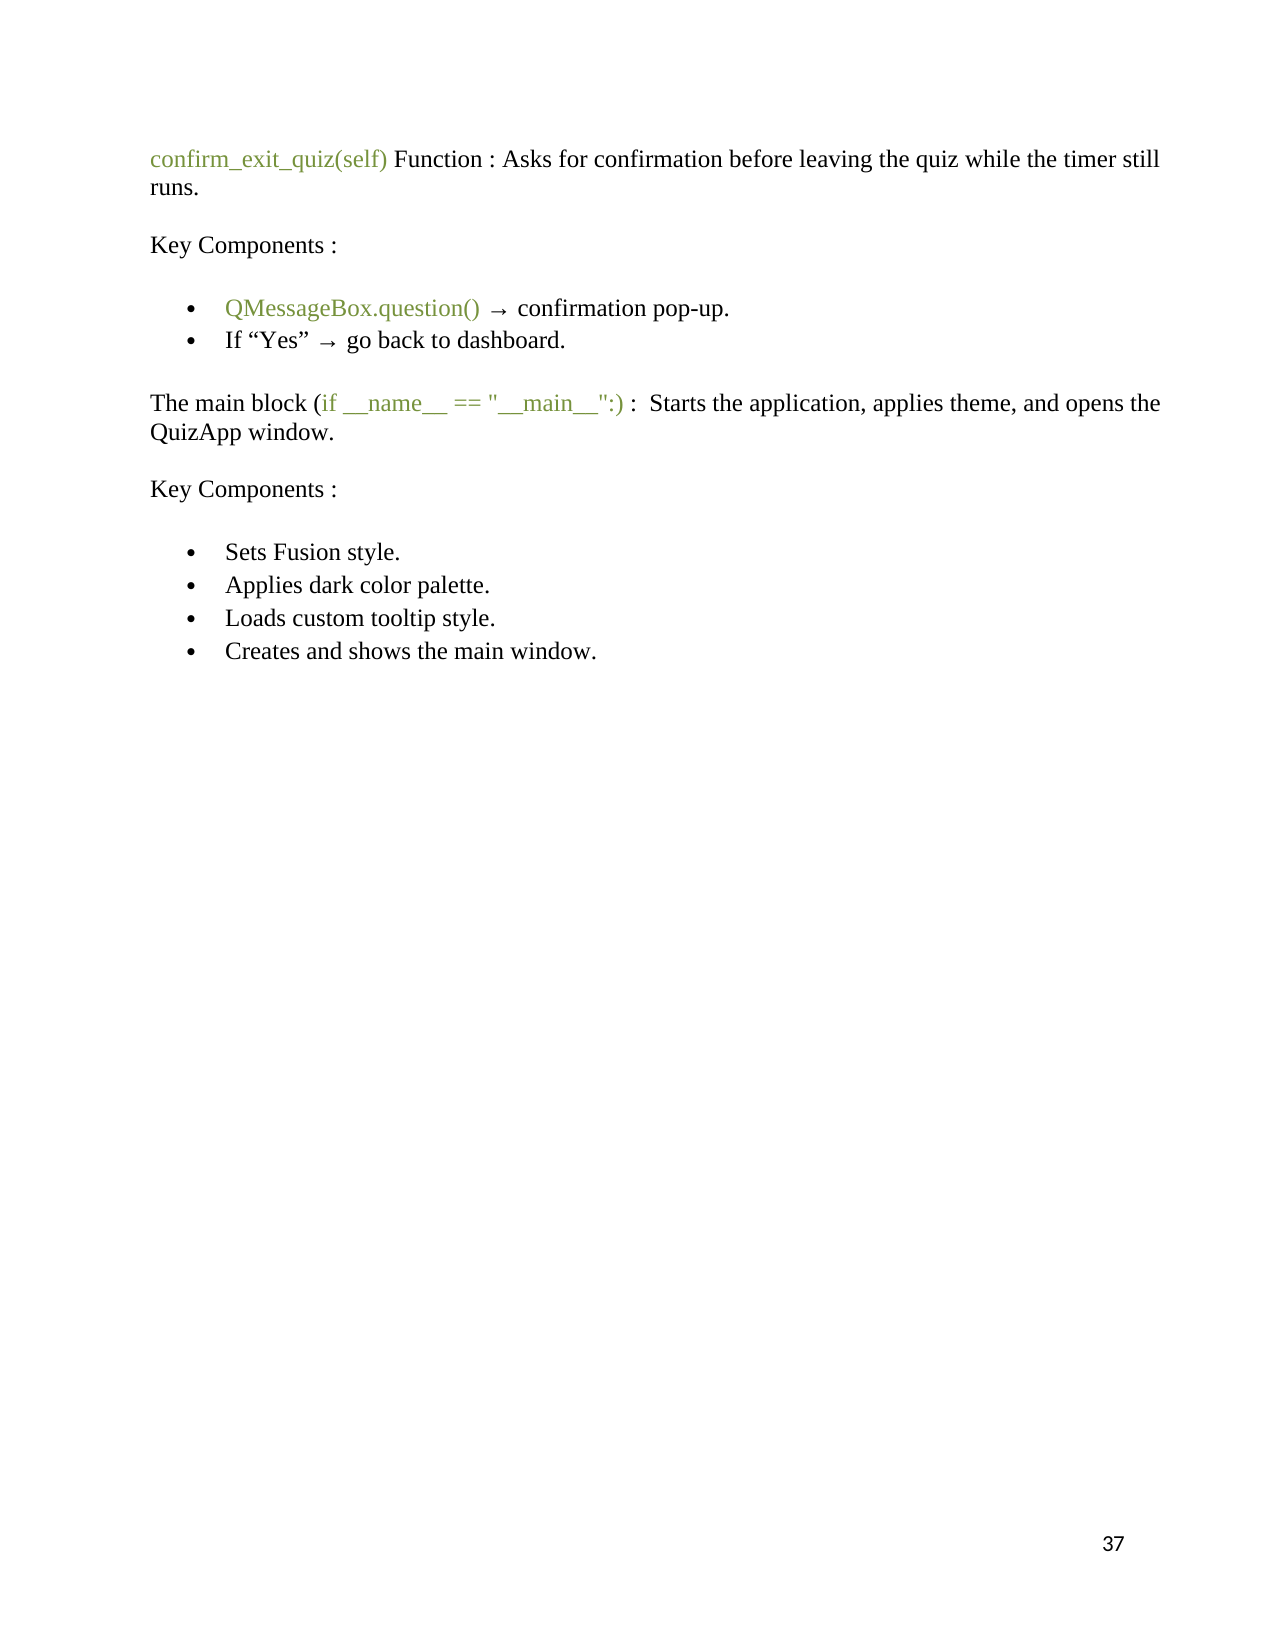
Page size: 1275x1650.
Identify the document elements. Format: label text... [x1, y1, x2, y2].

list Creates and shows the main window. [187, 636, 1162, 664]
list Loads custom tooltip style. [187, 603, 1162, 631]
text Key Components : [150, 230, 1162, 259]
list If “Yes” → go back to dashboard. [187, 326, 1162, 354]
list QMessageBox.question() → confirmation pop-up. [187, 293, 1162, 321]
text confirm_exit_quiz(self) Function : Asks for confirmation before leaving the quiz while the timer still runs. [150, 144, 1162, 201]
text The main block (if __name__ == "__main__":) : Starts the application, applies theme, and opens the QuizApp window. [150, 388, 1162, 445]
text Key Components : [150, 474, 1162, 503]
list Sets Fusion style. [187, 537, 1162, 565]
list Applies dark color palette. [187, 570, 1162, 598]
